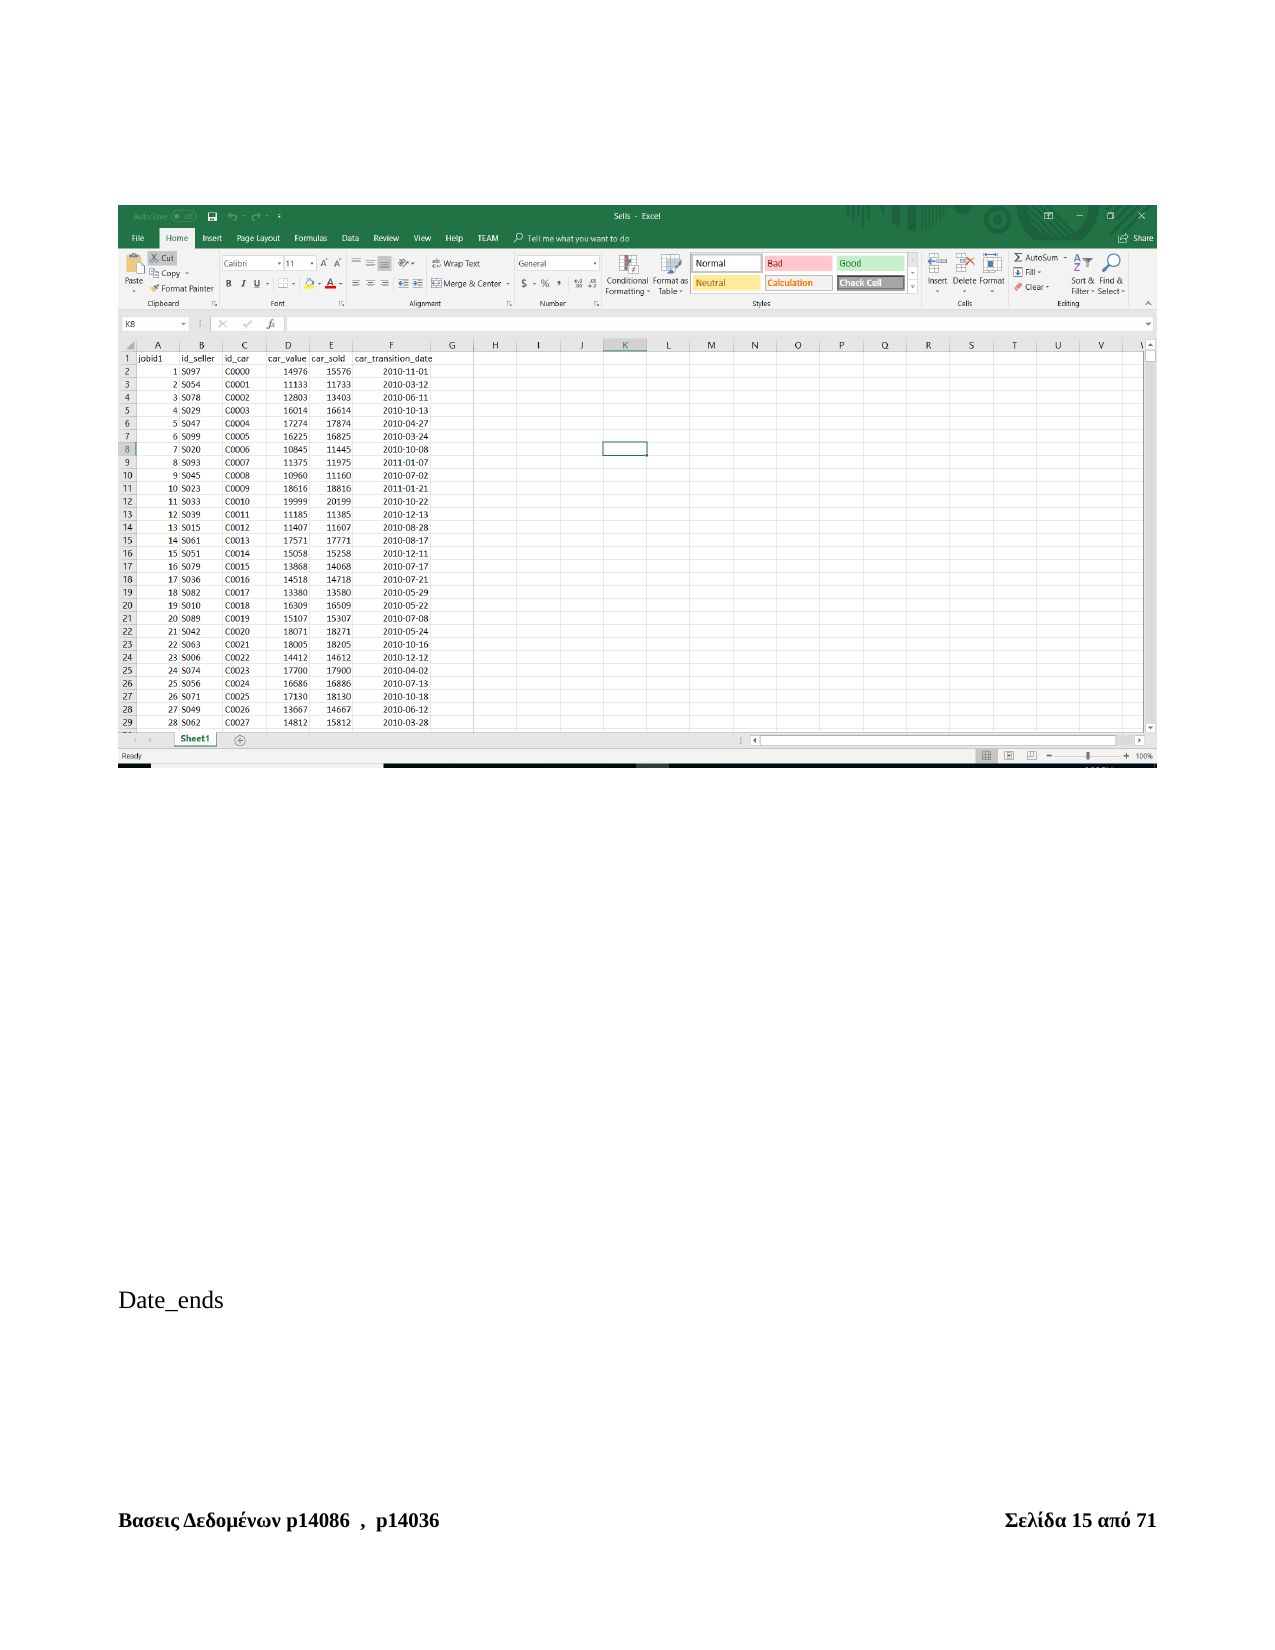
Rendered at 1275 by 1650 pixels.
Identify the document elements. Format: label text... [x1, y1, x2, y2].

text Date_ends [118, 1285, 1157, 1313]
picture [118, 205, 1157, 768]
